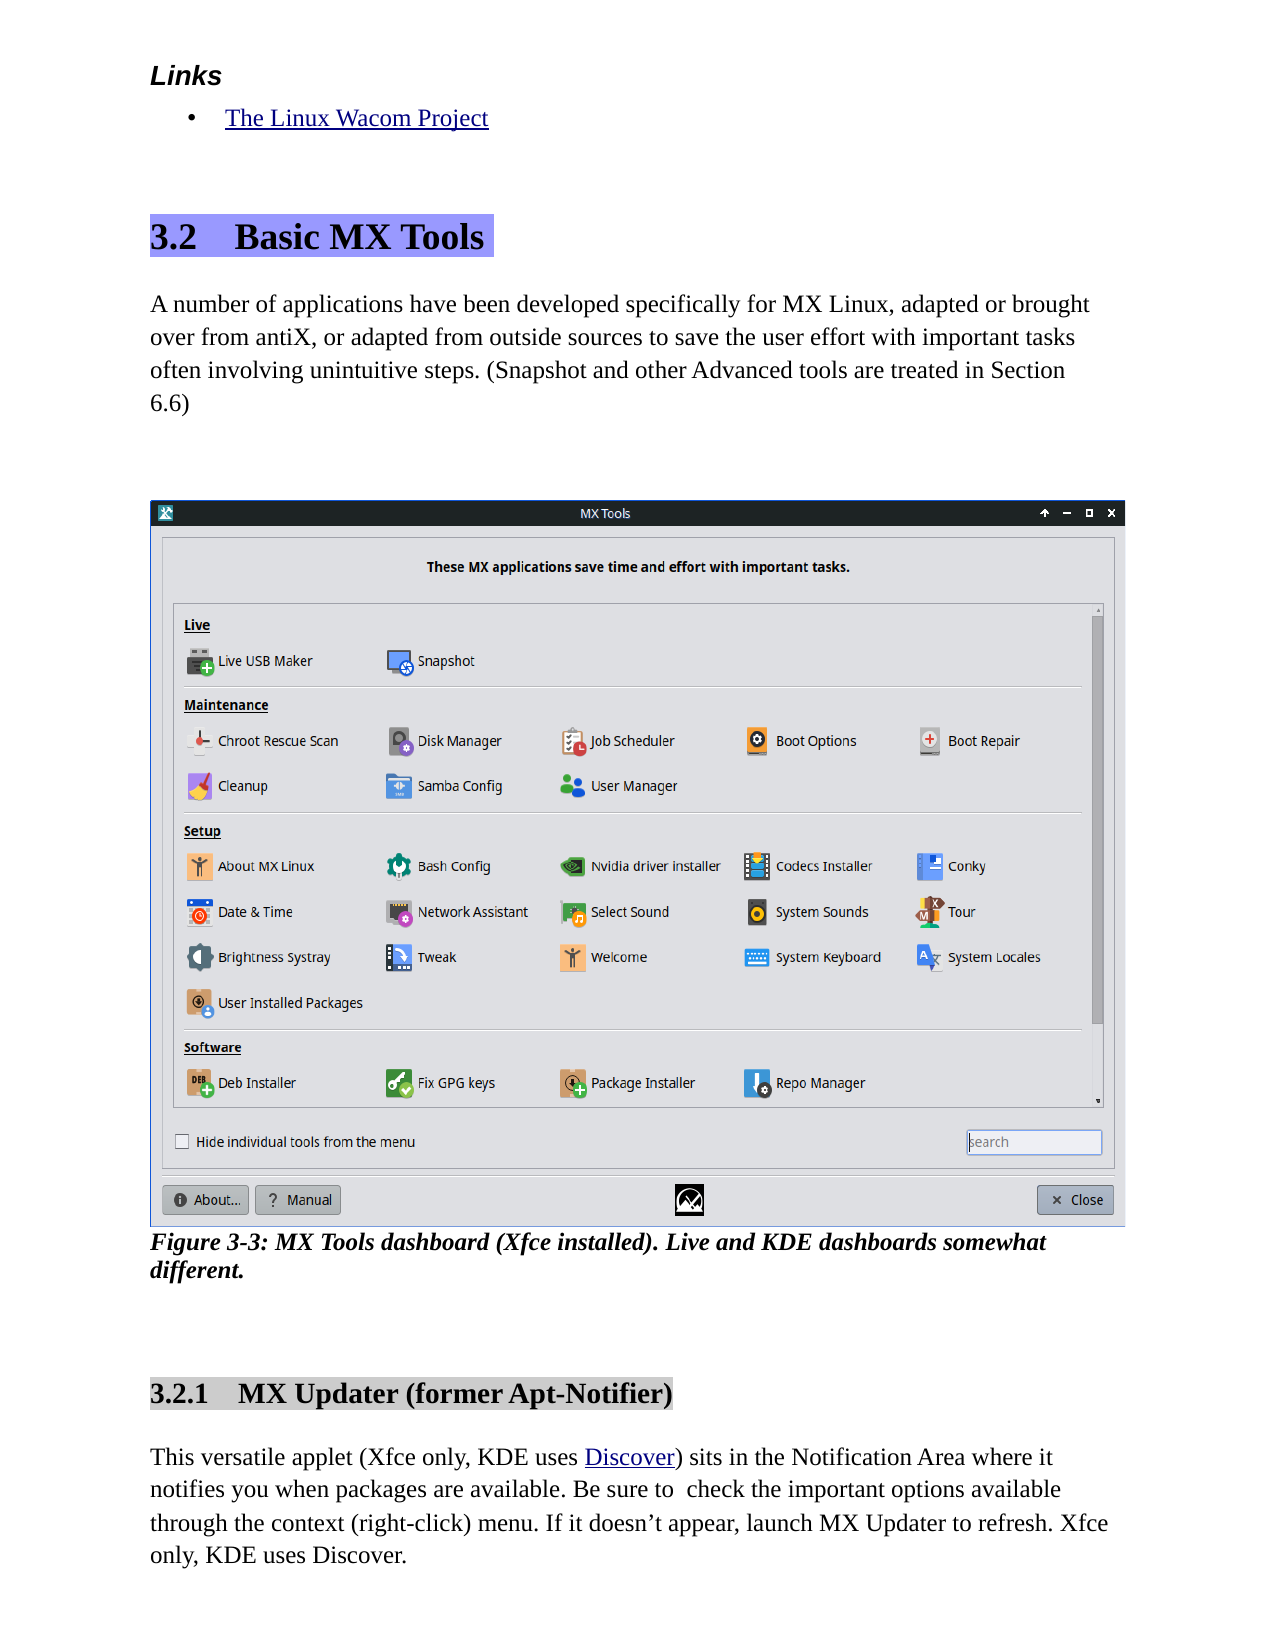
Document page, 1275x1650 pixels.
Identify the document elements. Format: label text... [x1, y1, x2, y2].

text Figure 3-3: MX Tools dashboard (Xfce installed). Live and KDE dashboards somewhat different. [150, 1227, 1125, 1284]
text This versatile applet (Xfce only, KDE uses Discover) sits in the Notification Area where it notifies you when packages are available. Be sure to check the important options available through the context (right-click) menu. If it doesn’t appear, launch MX Updater to refresh. Xfce only, KDE uses Discover. [150, 1442, 1125, 1569]
subtitle Links [150, 59, 1125, 91]
subtitle 3.2 Basic MX Tools [494, 214, 1109, 257]
picture [150, 500, 1125, 1227]
text A number of applications have been developed specifically for MX Linux, adapted or brought over from antiX, or adapted from outside sources to save the user effort with important tasks often involving unintuitive steps. (Snapshot and other Advanced tools are treated in Section 6.6) [150, 289, 1109, 416]
list The Linux Wacom Project [187, 103, 1125, 132]
subtitle 3.2.1 MX Updater (former Apt-Notifier) [673, 1377, 1125, 1410]
